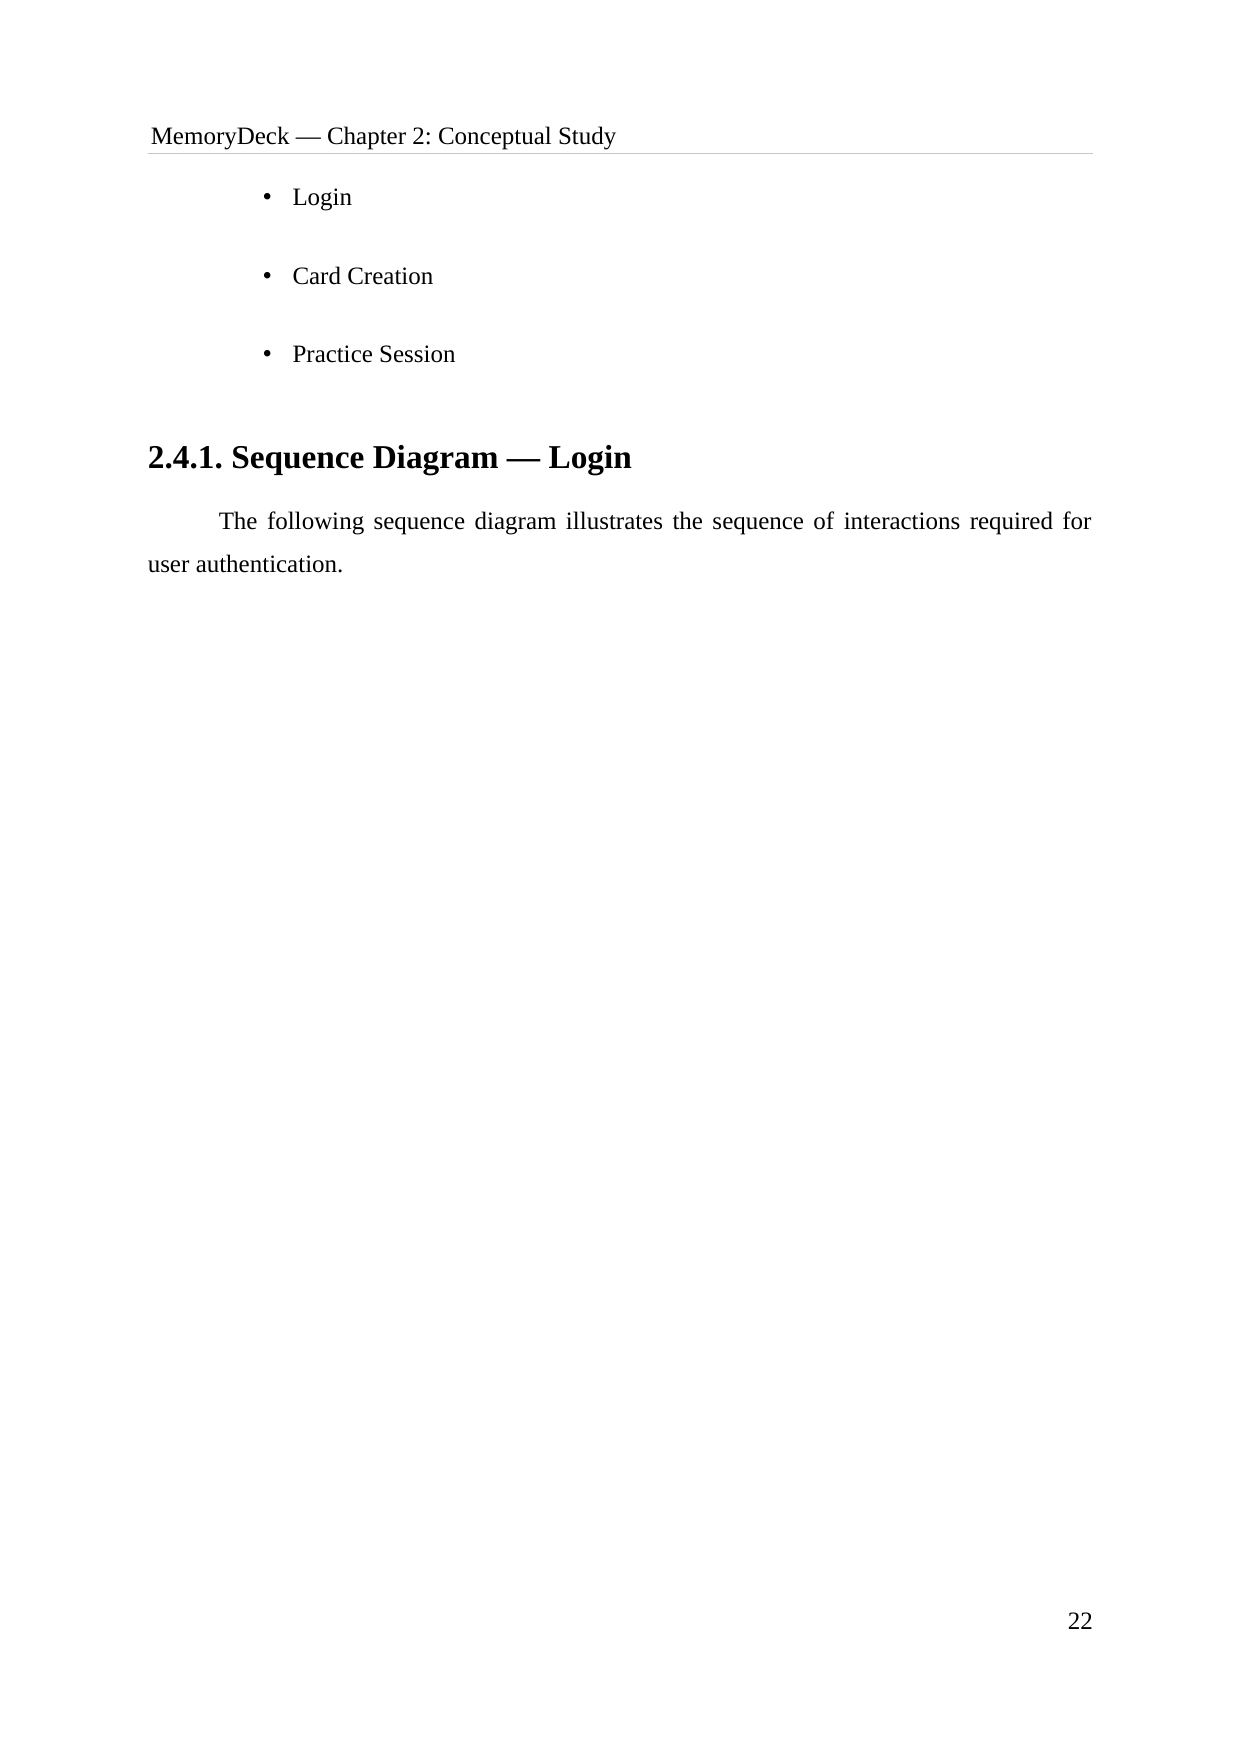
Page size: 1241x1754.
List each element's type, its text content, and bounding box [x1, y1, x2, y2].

list Card Creation [192, 261, 1093, 289]
text The following sequence diagram illustrates the sequence of interactions required for user authentication. [148, 506, 1093, 578]
list Login [192, 182, 1093, 211]
subtitle 2.4.1. Sequence Diagram — Login [148, 438, 1093, 476]
list Practice Session [192, 339, 1093, 368]
